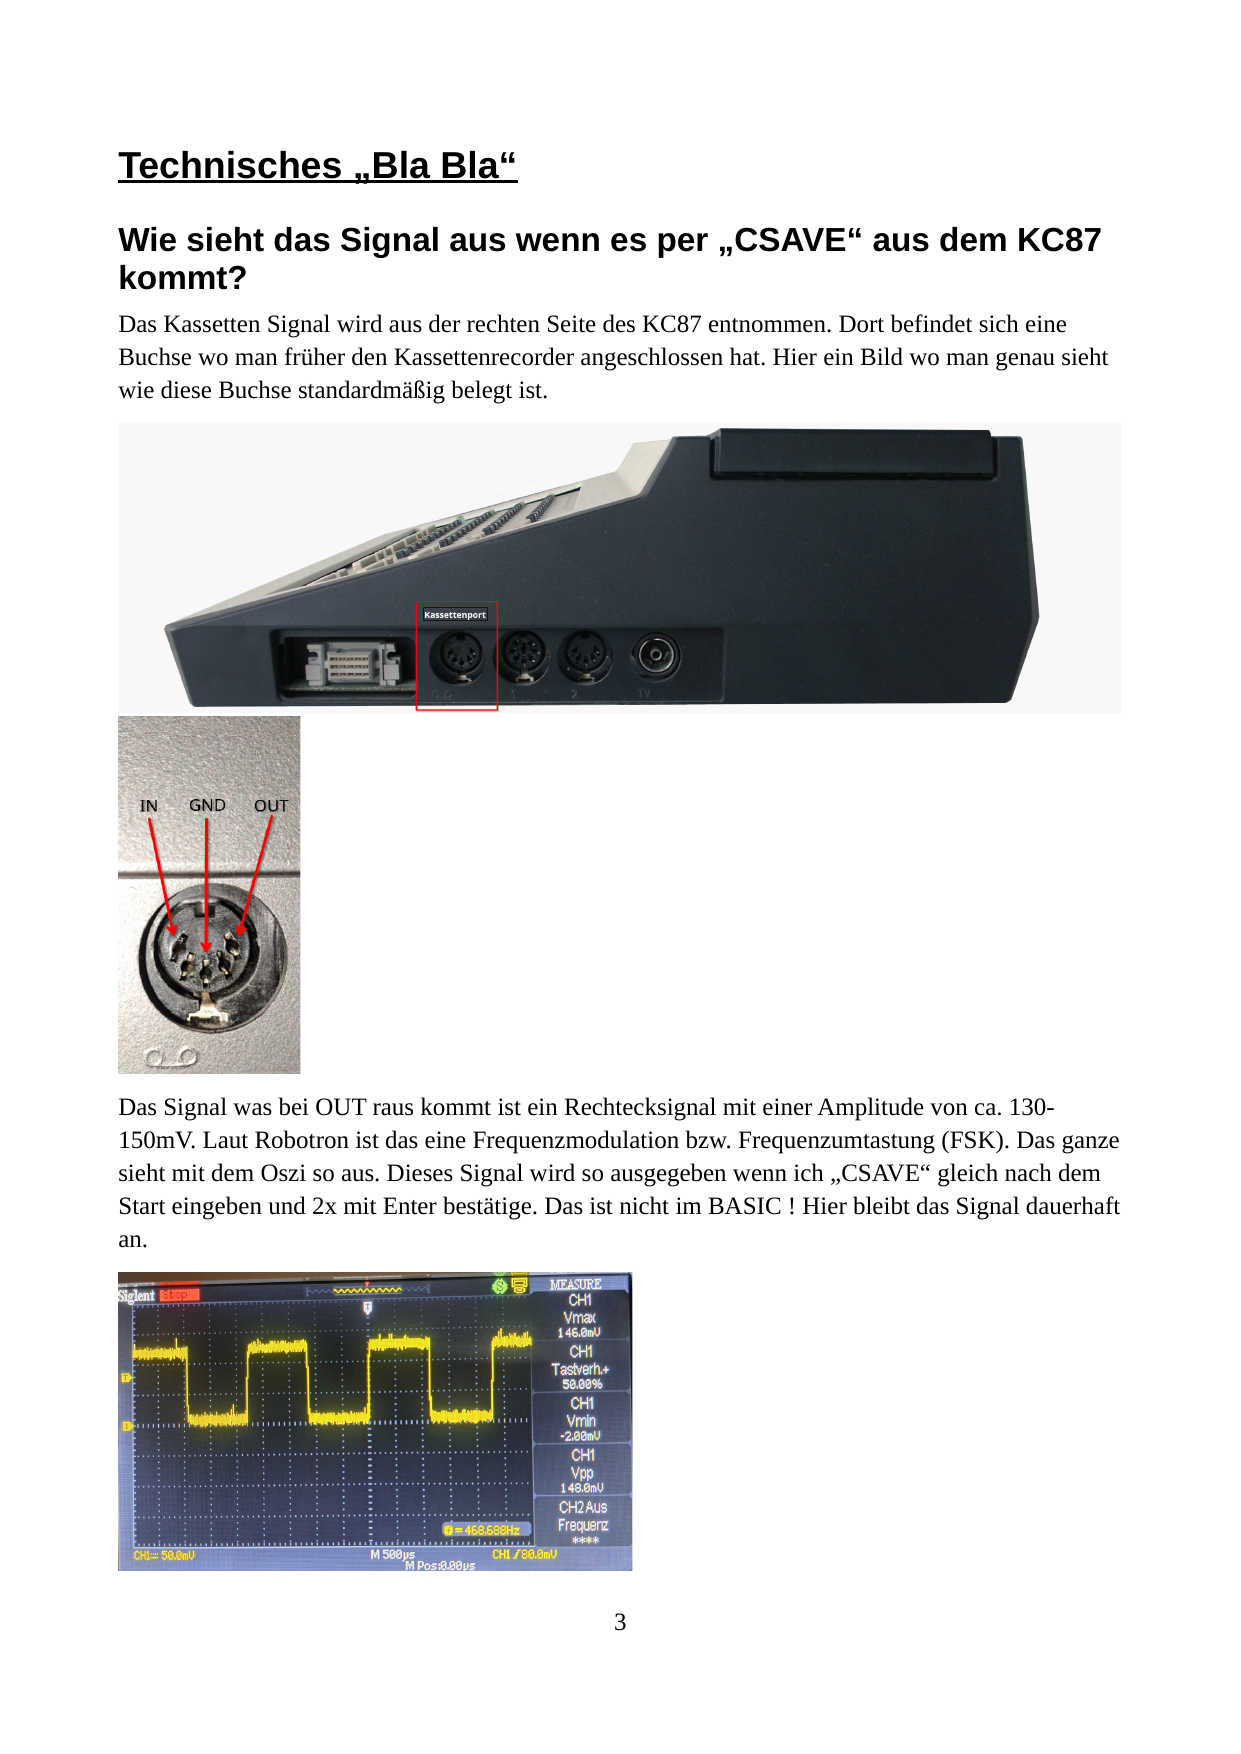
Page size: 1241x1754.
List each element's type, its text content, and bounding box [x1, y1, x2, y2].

text Das Kassetten Signal wird aus der rechten Seite des KC87 entnommen. Dort befindet sich eine Buchse wo man früher den Kassettenrecorder angeschlossen hat. Hier ein Bild wo man genau sieht wie diese Buchse standardmäßig belegt ist. [118, 309, 1122, 404]
picture [118, 716, 301, 1074]
text Das Signal was bei OUT raus kommt ist ein Rechtecksignal mit einer Amplitude von ca. 130-150mV. Laut Robotron ist das eine Frequenzmodulation bzw. Frequenzumtastung (FSK). Das ganze sieht mit dem Oszi so aus. Dieses Signal wird so ausgegeben wenn ich „CSAVE“ gleich nach dem Start eingeben und 2x mit Enter bestätige. Das ist nicht im BASIC ! Hier bleibt das Signal dauerhaft an. [118, 1092, 1122, 1253]
picture [118, 422, 1123, 713]
subtitle Wie sieht das Signal aus wenn es per „CSAVE“ aus dem KC87 kommt? [118, 219, 1122, 296]
picture [118, 1272, 633, 1571]
subtitle Technisches „Bla Bla“ [118, 143, 1122, 186]
